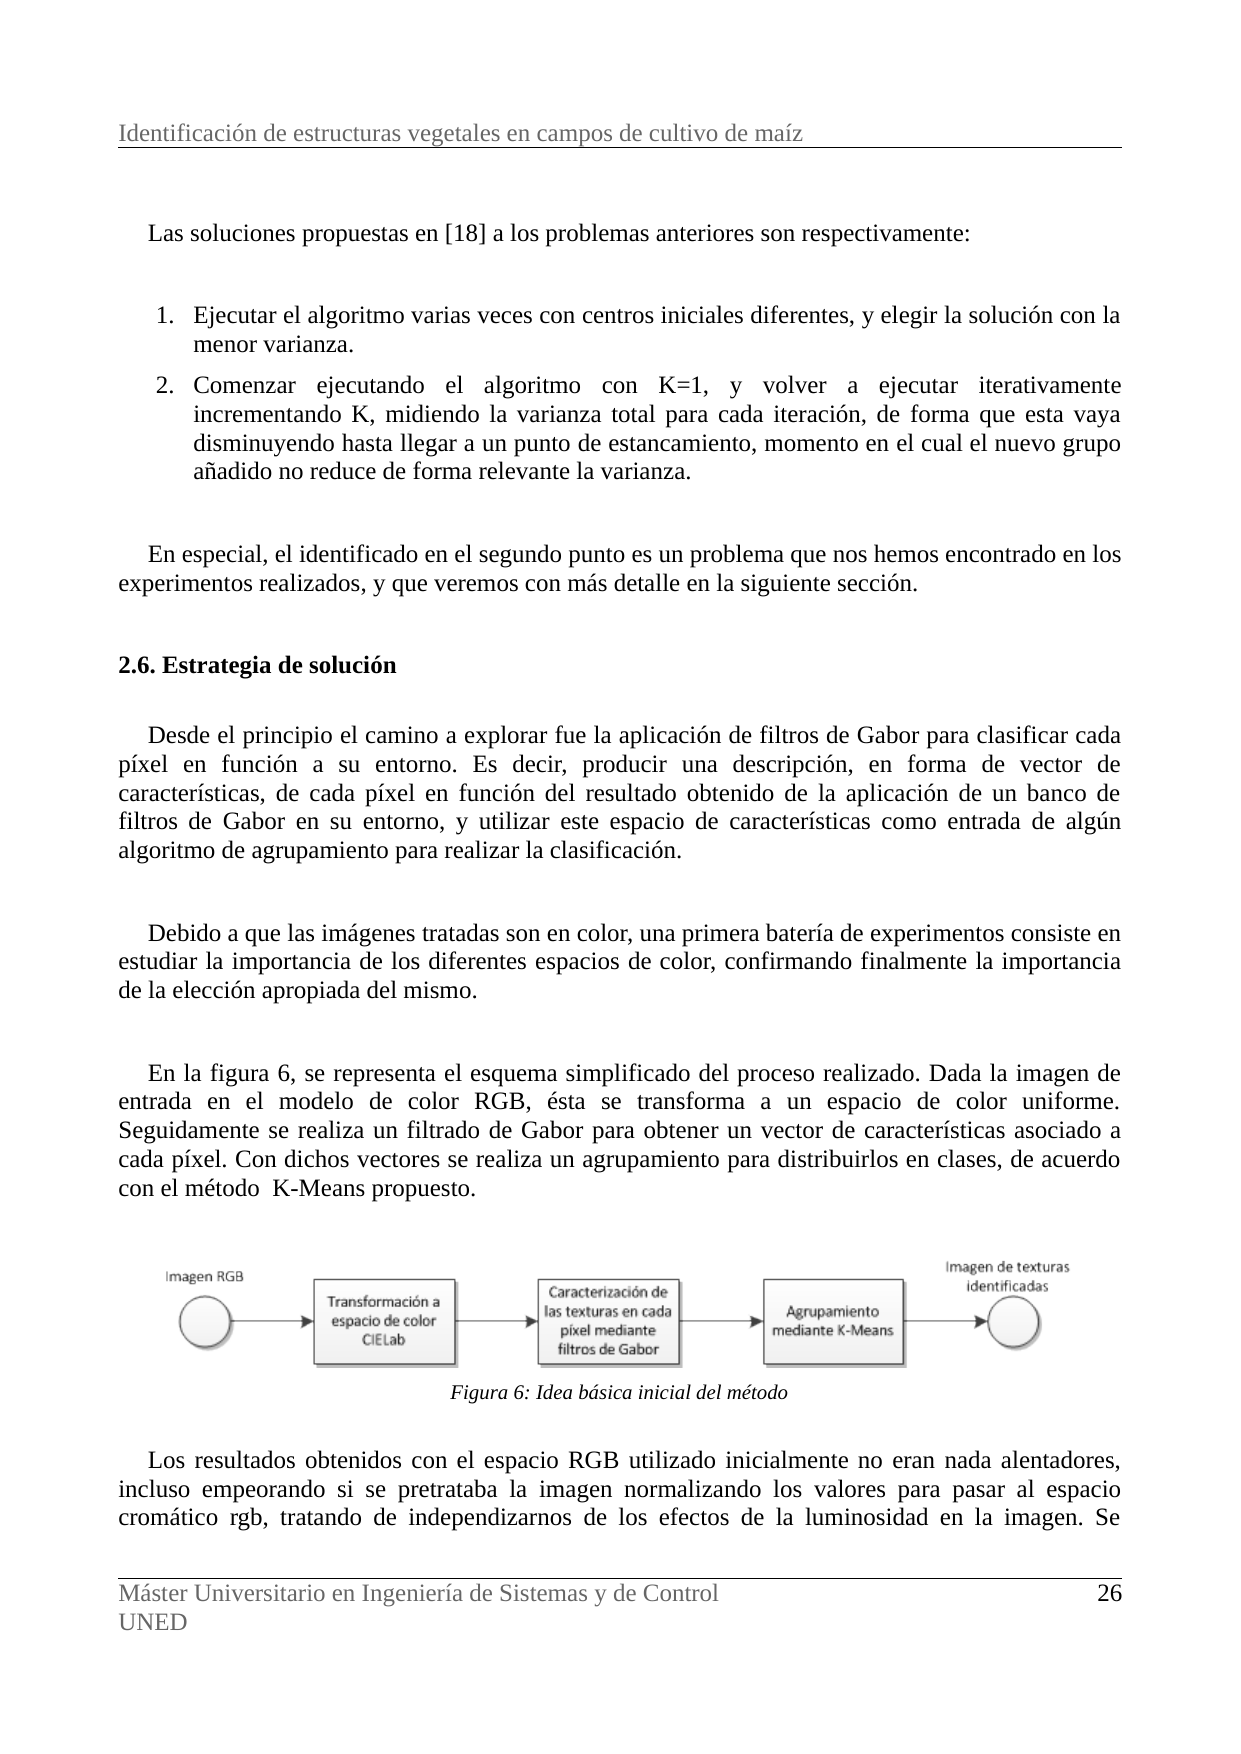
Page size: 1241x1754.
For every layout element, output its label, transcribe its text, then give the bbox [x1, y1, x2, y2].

text En especial, el identificado en el segundo punto es un problema que nos hemos encontrado en los experimentos realizados, y que veremos con más detalle en la siguiente sección. [118, 539, 1122, 596]
list Ejecutar el algoritmo varias veces con centros iniciales diferentes, y elegir la solución con la menor varianza. [156, 300, 1122, 358]
text En la figura 6, se representa el esquema simplificado del proceso realizado. Dada la imagen de entrada en el modelo de color RGB, ésta se transforma a un espacio de color uniforme. Seguidamente se realiza un filtrado de Gabor para obtener un vector de características asociado a cada píxel. Con dichos vectores se realiza un agrupamiento para distribuirlos en clases, de acuerdo con el método K-Means propuesto. [118, 1058, 1122, 1201]
text Las soluciones propuestas en [18] a los problemas anteriores son respectivamente: [118, 218, 1122, 246]
text Debido a que las imágenes tratadas son en color, una primera batería de experimentos consiste en estudiar la importancia de los diferentes espacios de color, confirmando finalmente la importancia de la elección apropiada del mismo. [118, 918, 1122, 1004]
text Figura 6: Idea básica inicial del método [165, 1368, 1075, 1404]
text Los resultados obtenidos con el espacio RGB utilizado inicialmente no eran nada alentadores, incluso empeorando si se pretrataba la imagen normalizando los valores para pasar al espacio cromático rgb, tratando de independizarnos de los efectos de la luminosidad en la imagen. Se [118, 1445, 1122, 1531]
subtitle 2.6. Estrategia de solución [118, 650, 1122, 679]
picture [165, 1255, 1075, 1368]
list Comenzar ejecutando el algoritmo con K=1, y volver a ejecutar iterativamente incrementando K, midiendo la varianza total para cada iteración, de forma que esta vaya disminuyendo hasta llegar a un punto de estancamiento, momento en el cual el nuevo grupo añadido no reduce de forma relevante la varianza. [156, 370, 1122, 485]
text Desde el principio el camino a explorar fue la aplicación de filtros de Gabor para clasificar cada píxel en función a su entorno. Es decir, producir una descripción, en forma de vector de características, de cada píxel en función del resultado obtenido de la aplicación de un banco de filtros de Gabor en su entorno, y utilizar este espacio de características como entrada de algún algoritmo de agrupamiento para realizar la clasificación. [118, 720, 1122, 864]
